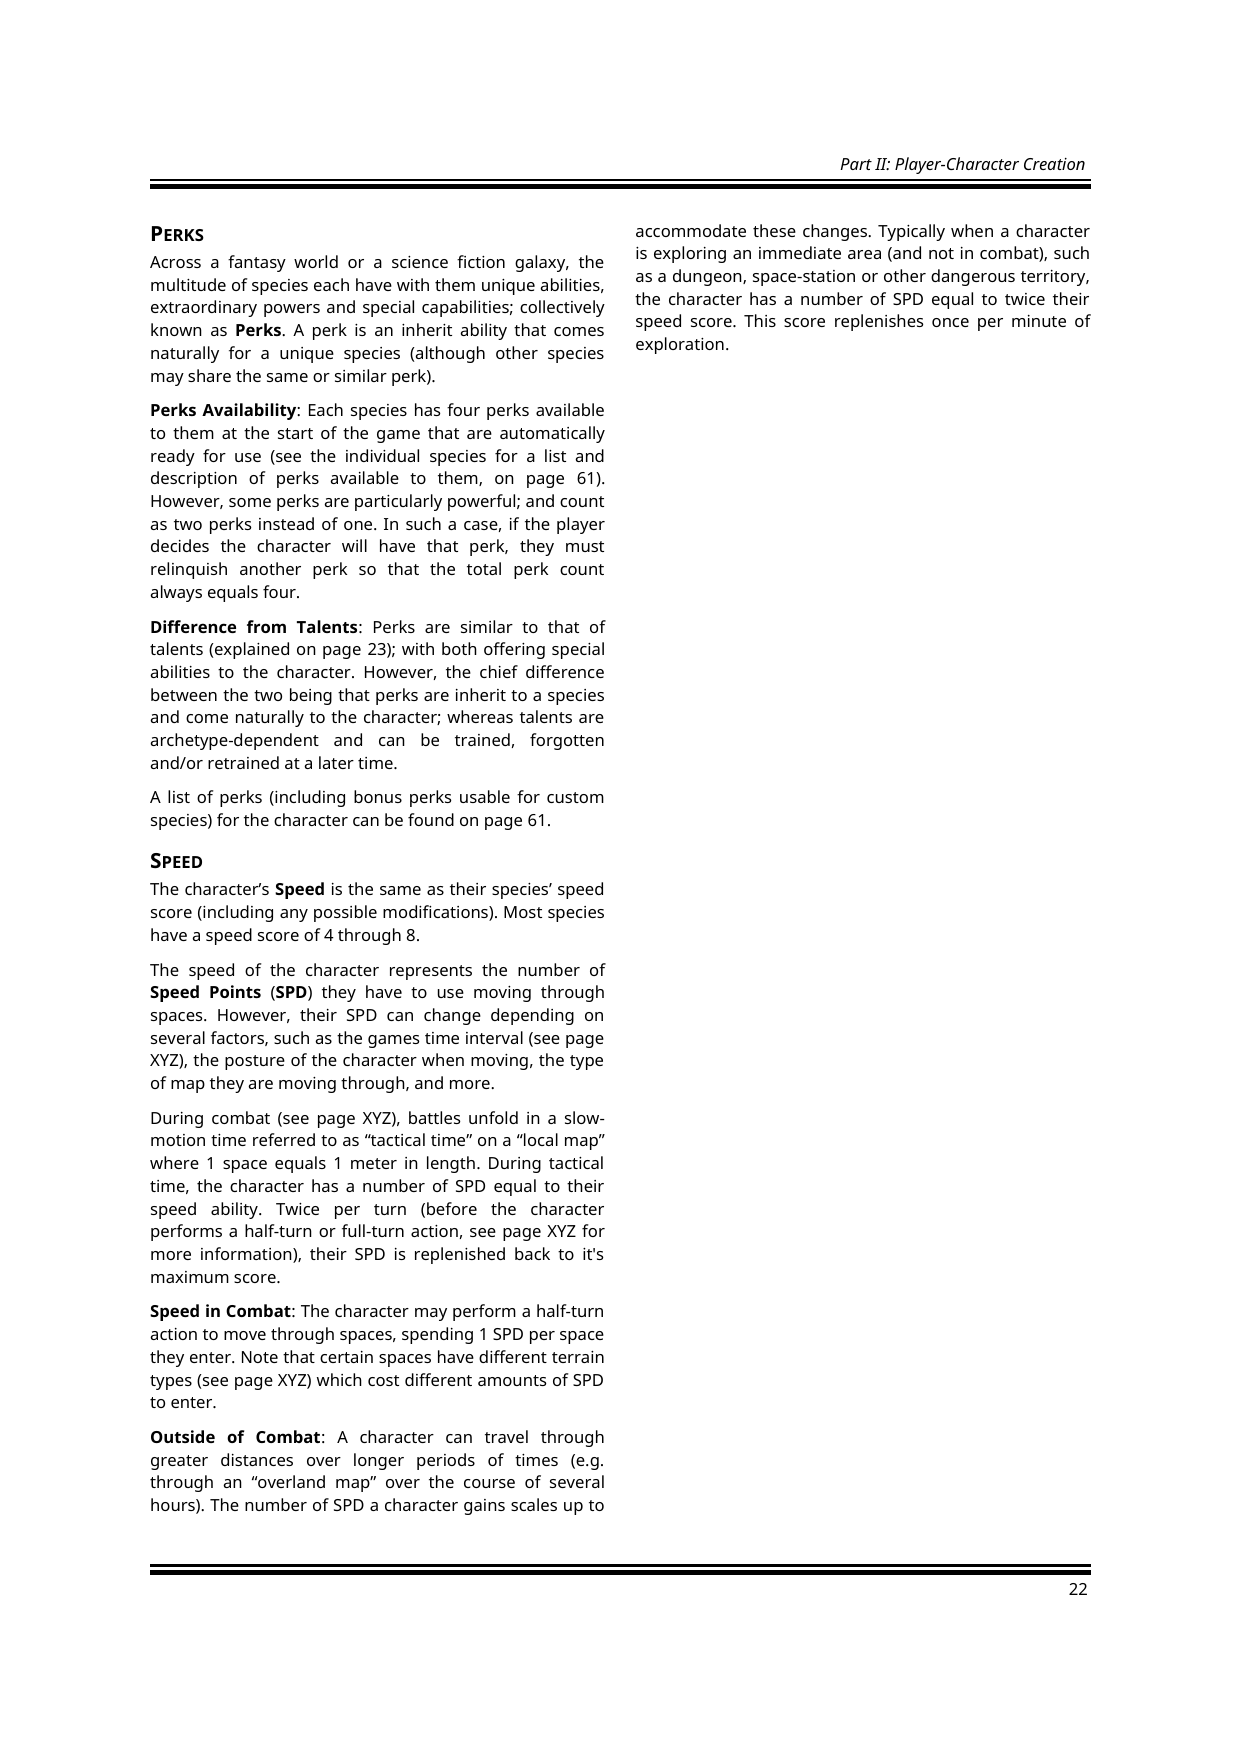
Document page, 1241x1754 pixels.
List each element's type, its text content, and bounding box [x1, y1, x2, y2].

text Outside of Combat: A character can travel through greater distances over longer periods of times (e.g. through an “overland map” over the course of several hours). The number of SPD a character gains scales up to [150, 1426, 605, 1516]
subtitle Speed [150, 847, 605, 875]
text accommodate these changes. Typically when a character is exploring an immediate area (and not in combat), such as a dungeon, space-station or other dangerous territory, the character has a number of SPD equal to twice their speed score. This score replenishes once per minute of exploration. [635, 219, 1091, 355]
text Difference from Talents: Perks are similar to that of talents (explained on page 19); with both offering special abilities to the character. However, the chief difference between the two being that perks are inherit to a species and come naturally to the character; whereas talents are archetype-dependent and can be trained, forgotten and/or retrained at a later time. [150, 615, 605, 774]
subtitle Perks [150, 219, 605, 248]
text During combat (see page XYZ), battles unfold in a slow-motion time referred to as “tactical time” on a “local map” where 1 space equals 1 meter in length. During tactical time, the character has a number of SPD equal to their speed ability. Twice per turn (before the character performs a half-turn or full-turn action, see page XYZ for more information), their SPD is replenished back to it's maximum score. [150, 1106, 605, 1288]
text The speed of the character represents the number of Speed Points (SPD) they have to use moving through spaces. However, their SPD can change depending on several factors, such as the games time interval (see page XYZ), the posture of the character when moving, the type of map they are moving through, and more. [150, 958, 605, 1094]
text Across a fantasy world or a science fiction galaxy, the multitude of species each have with them unique abilities, extraordinary powers and special capabilities; collectively known as Perks. A perk is an inherit ability that comes naturally for a unique species (although other species may share the same or similar perk). [150, 251, 605, 387]
text Speed in Combat: The character may perform a half-turn action to move through spaces, spending 1 SPD per space they enter. Note that certain spaces have different terrain types (see page XYZ) which cost different amounts of SPD to enter. [150, 1300, 605, 1413]
text The character’s Speed is the same as their species’ speed score (including any possible modifications). Most species have a speed score of 4 through 8. [150, 878, 605, 946]
text Perks Availability: Each species has four perks available to them at the start of the game that are automatically ready for use (see the individual species for a list and description of perks available to them, on page 48). However, some perks are particularly powerful; and count as two perks instead of one. In such a case, if the player decides the character will have that perk, they must relinquish another perk so that the total perk count always equals four. [150, 399, 605, 603]
text A list of perks (including bonus perks usable for custom species) for the character can be found on page 48. [150, 786, 605, 832]
